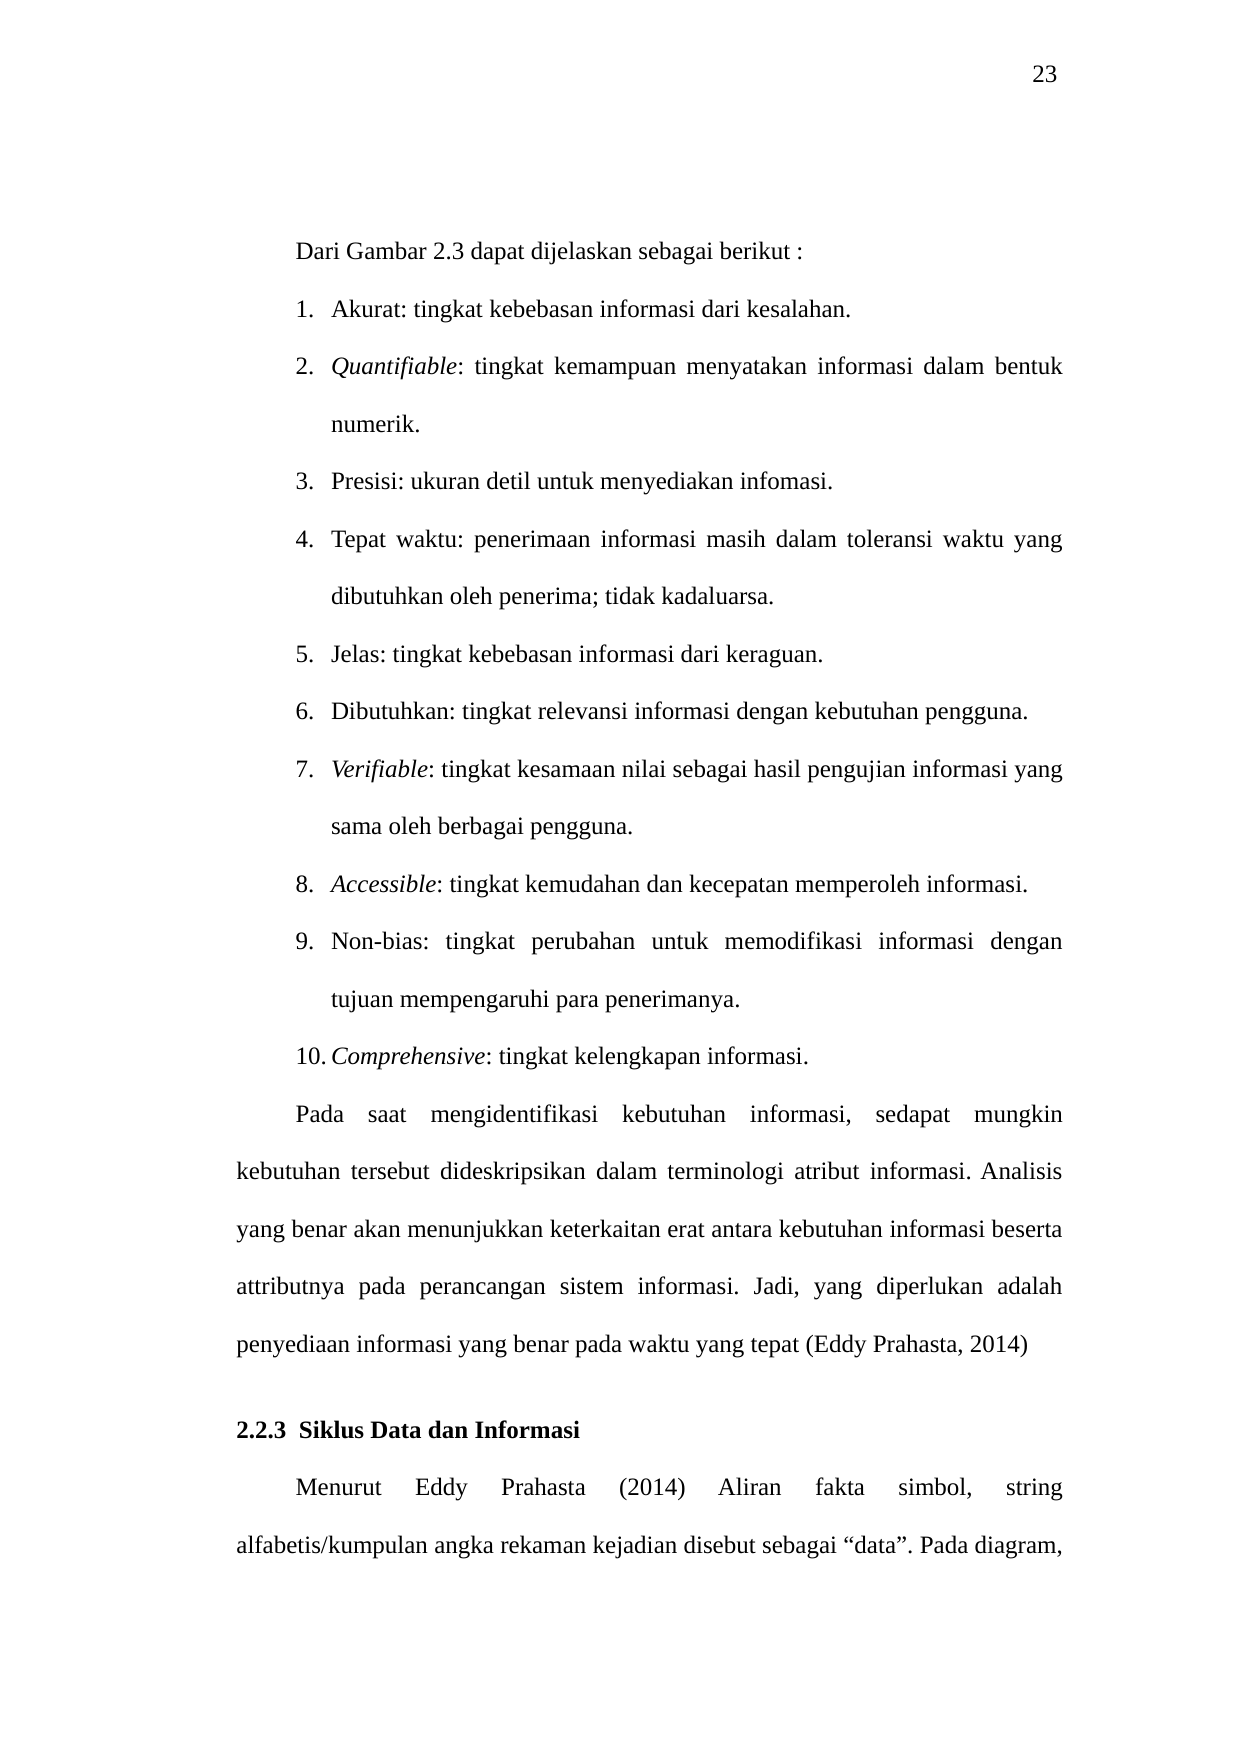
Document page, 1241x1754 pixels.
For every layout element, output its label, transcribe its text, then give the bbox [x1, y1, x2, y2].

text Pada saat mengidentifikasi kebutuhan informasi, sedapat mungkin kebutuhan tersebut dideskripsikan dalam terminologi atribut informasi. Analisis yang benar akan menunjukkan keterkaitan erat antara kebutuhan informasi beserta attributnya pada perancangan sistem informasi. Jadi, yang diperlukan adalah penyediaan informasi yang benar pada waktu yang tepat (Eddy Prahasta, 2014) [236, 1099, 1063, 1357]
text Dari Gambar 2.3 dapat dijelaskan sebagai berikut : [236, 236, 1063, 265]
list Verifiable: tingkat kesamaan nilai sebagai hasil pengujian informasi yang sama oleh berbagai pengguna. [295, 754, 1063, 840]
subtitle Siklus Data dan Informasi [236, 1415, 1063, 1444]
list Akurat: tingkat kebebasan informasi dari kesalahan. [295, 294, 1063, 322]
list Jelas: tingkat kebebasan informasi dari keraguan. [295, 639, 1063, 667]
list Comprehensive: tingkat kelengkapan informasi. [295, 1041, 1063, 1070]
text Menurut Eddy Prahasta (2014) Aliran fakta simbol, string alfabetis/kumpulan angka rekaman kejadian disebut sebagai “data”. Pada diagram, [236, 1472, 1063, 1559]
list Accessible: tingkat kemudahan dan kecepatan memperoleh informasi. [295, 869, 1063, 897]
list Non-bias: tingkat perubahan untuk memodifikasi informasi dengan tujuan mempengaruhi para penerimanya. [295, 926, 1063, 1012]
list Tepat waktu: penerimaan informasi masih dalam toleransi waktu yang dibutuhkan oleh penerima; tidak kadaluarsa. [295, 524, 1063, 610]
list Presisi: ukuran detil untuk menyediakan infomasi. [295, 466, 1063, 495]
list Quantifiable: tingkat kemampuan menyatakan informasi dalam bentuk numerik. [295, 351, 1063, 437]
list Dibutuhkan: tingkat relevansi informasi dengan kebutuhan pengguna. [295, 696, 1063, 725]
